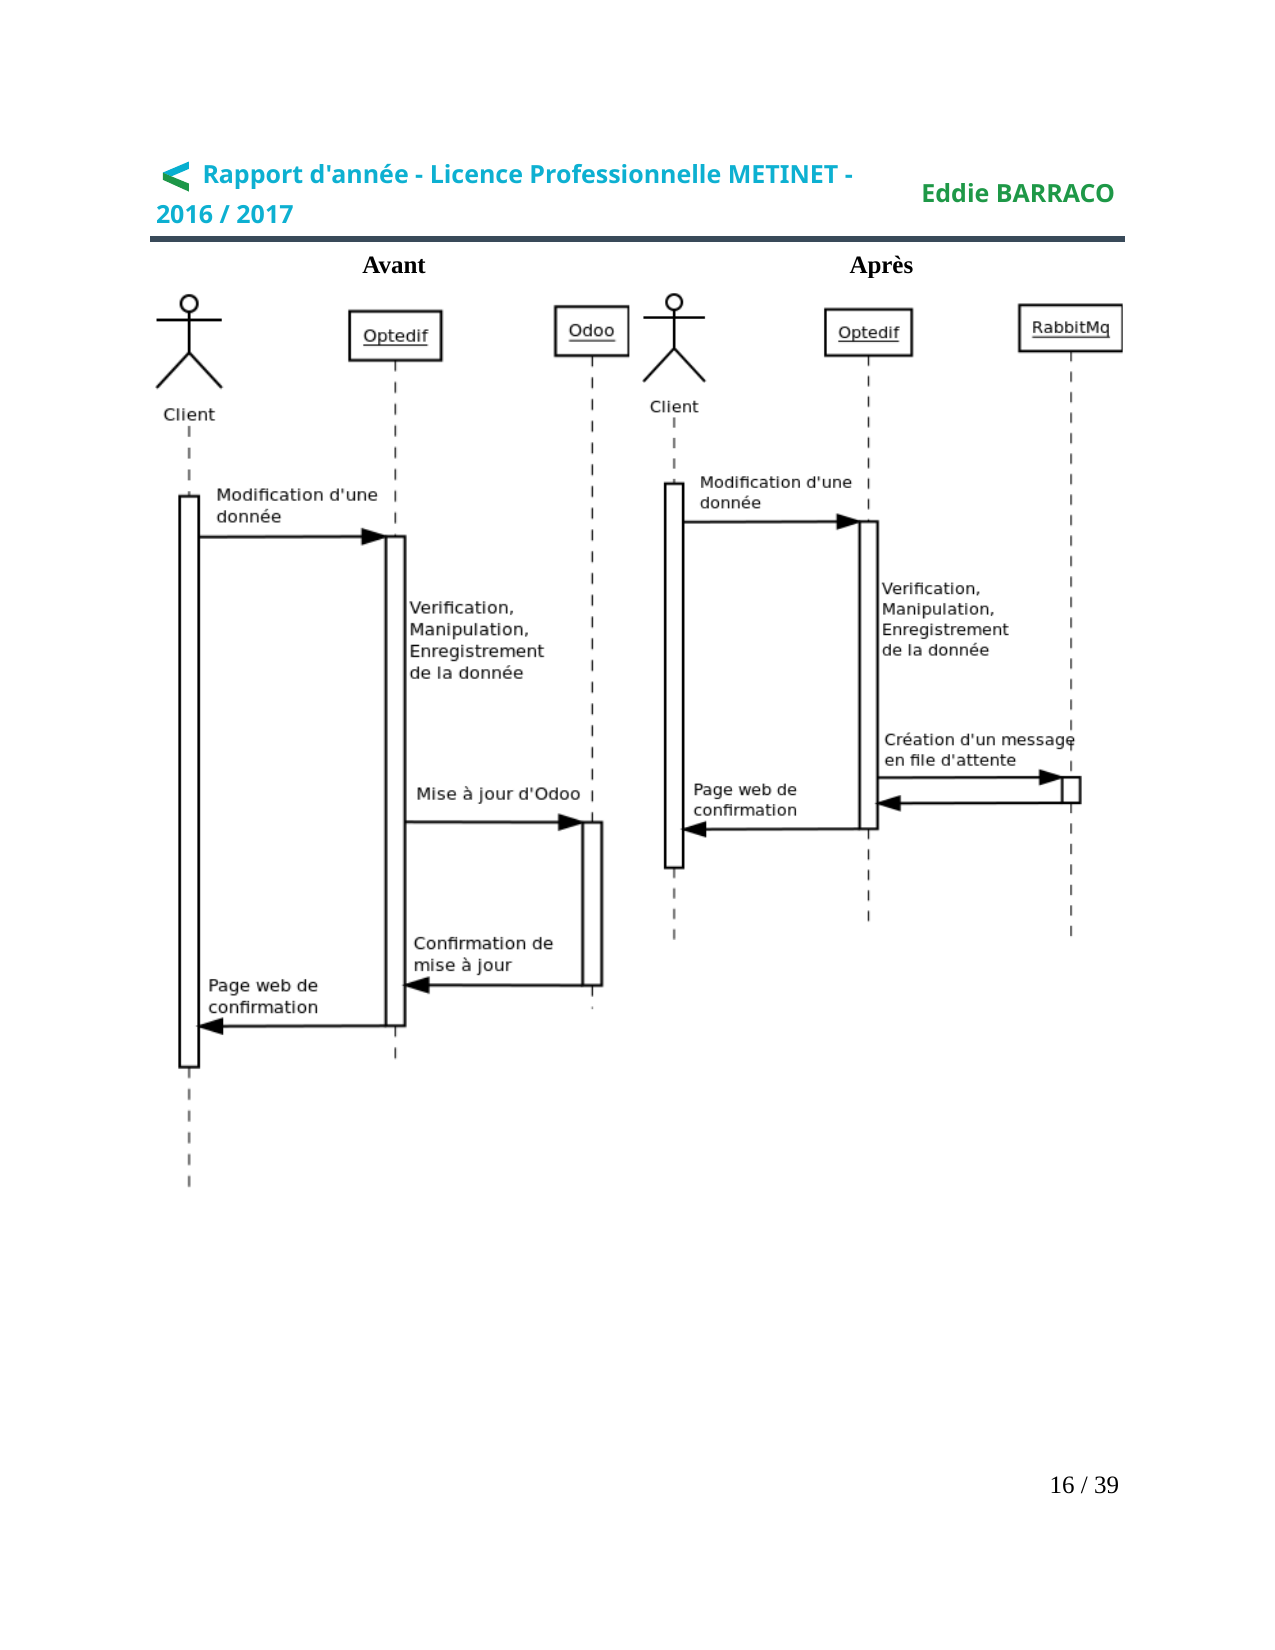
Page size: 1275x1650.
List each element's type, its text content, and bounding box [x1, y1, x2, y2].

picture [154, 278, 630, 1190]
table_header Avant [150, 250, 637, 279]
table_cell [150, 279, 637, 1356]
table_header Après [638, 250, 1125, 279]
table_cell [638, 279, 1125, 1356]
picture [641, 278, 1123, 940]
